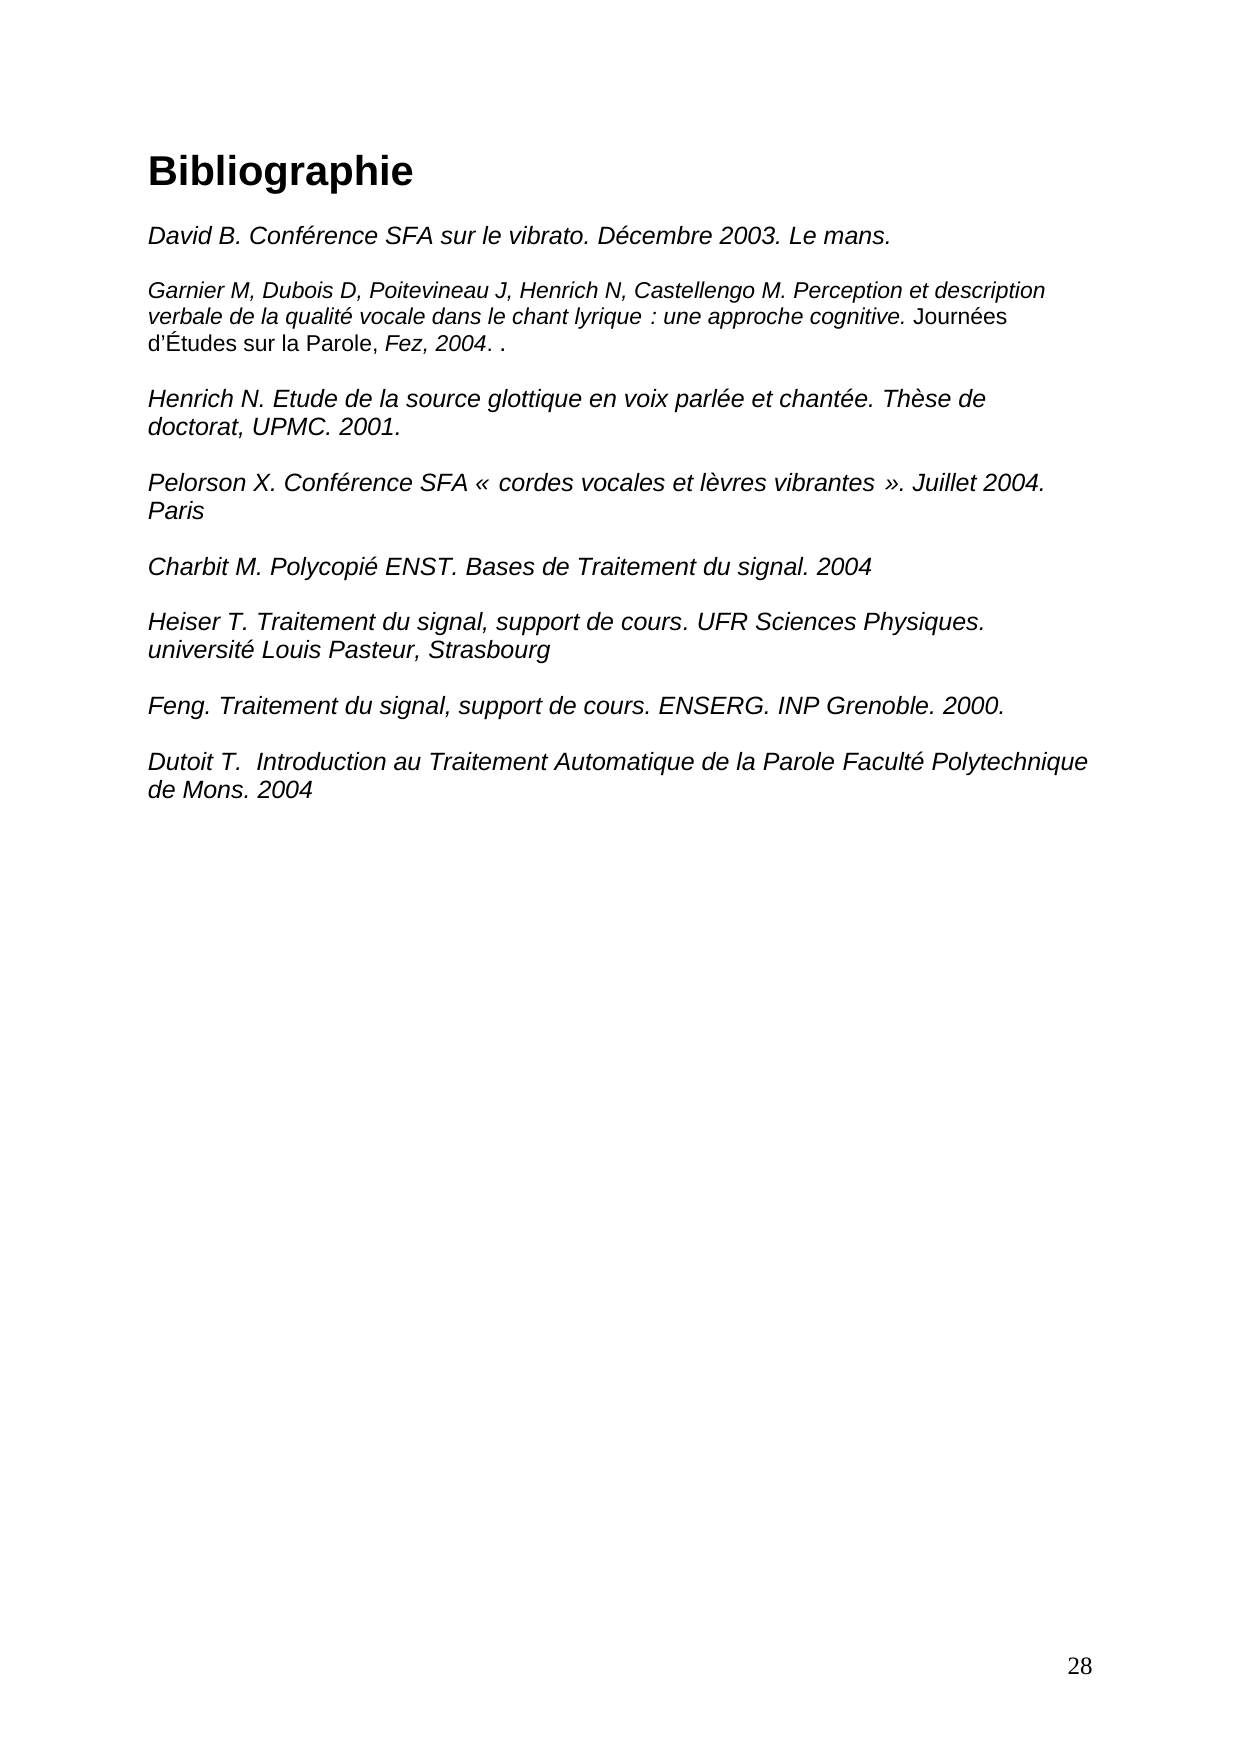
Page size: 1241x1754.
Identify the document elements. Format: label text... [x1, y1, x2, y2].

text David B. Conférence SFA sur le vibrato. Décembre 2003. Le mans. [148, 222, 1092, 250]
text Pelorson X. Conférence SFA « cordes vocales et lèvres vibrantes ». Juillet 2004. Paris [148, 468, 1092, 524]
text Dutoit T. Introduction au Traitement Automatique de la Parole Faculté Polytechnique [148, 748, 1092, 776]
subtitle Charbit M. Polycopié ENST. Bases de Traitement du signal. 2004 [148, 552, 1092, 580]
subtitle Bibliographie [148, 148, 1092, 194]
text de Mons. 2004 [148, 776, 1092, 803]
text Heiser T. Traitement du signal, support de cours. UFR Sciences Physiques. université Louis Pasteur, Strasbourg [148, 608, 1092, 664]
text Henrich N. Etude de la source glottique en voix parlée et chantée. Thèse de doctorat, UPMC. 2001. [148, 385, 1092, 441]
text Feng. Traitement du signal, support de cours. ENSERG. INP Grenoble. 2000. [148, 692, 1092, 720]
text Garnier M, Dubois D, Poitevineau J, Henrich N, Castellengo M. Perception et description verbale de la qualité vocale dans le chant lyrique : une approche cognitive. Journées d’Études sur la Parole, Fez, 2004. . [148, 278, 1092, 357]
